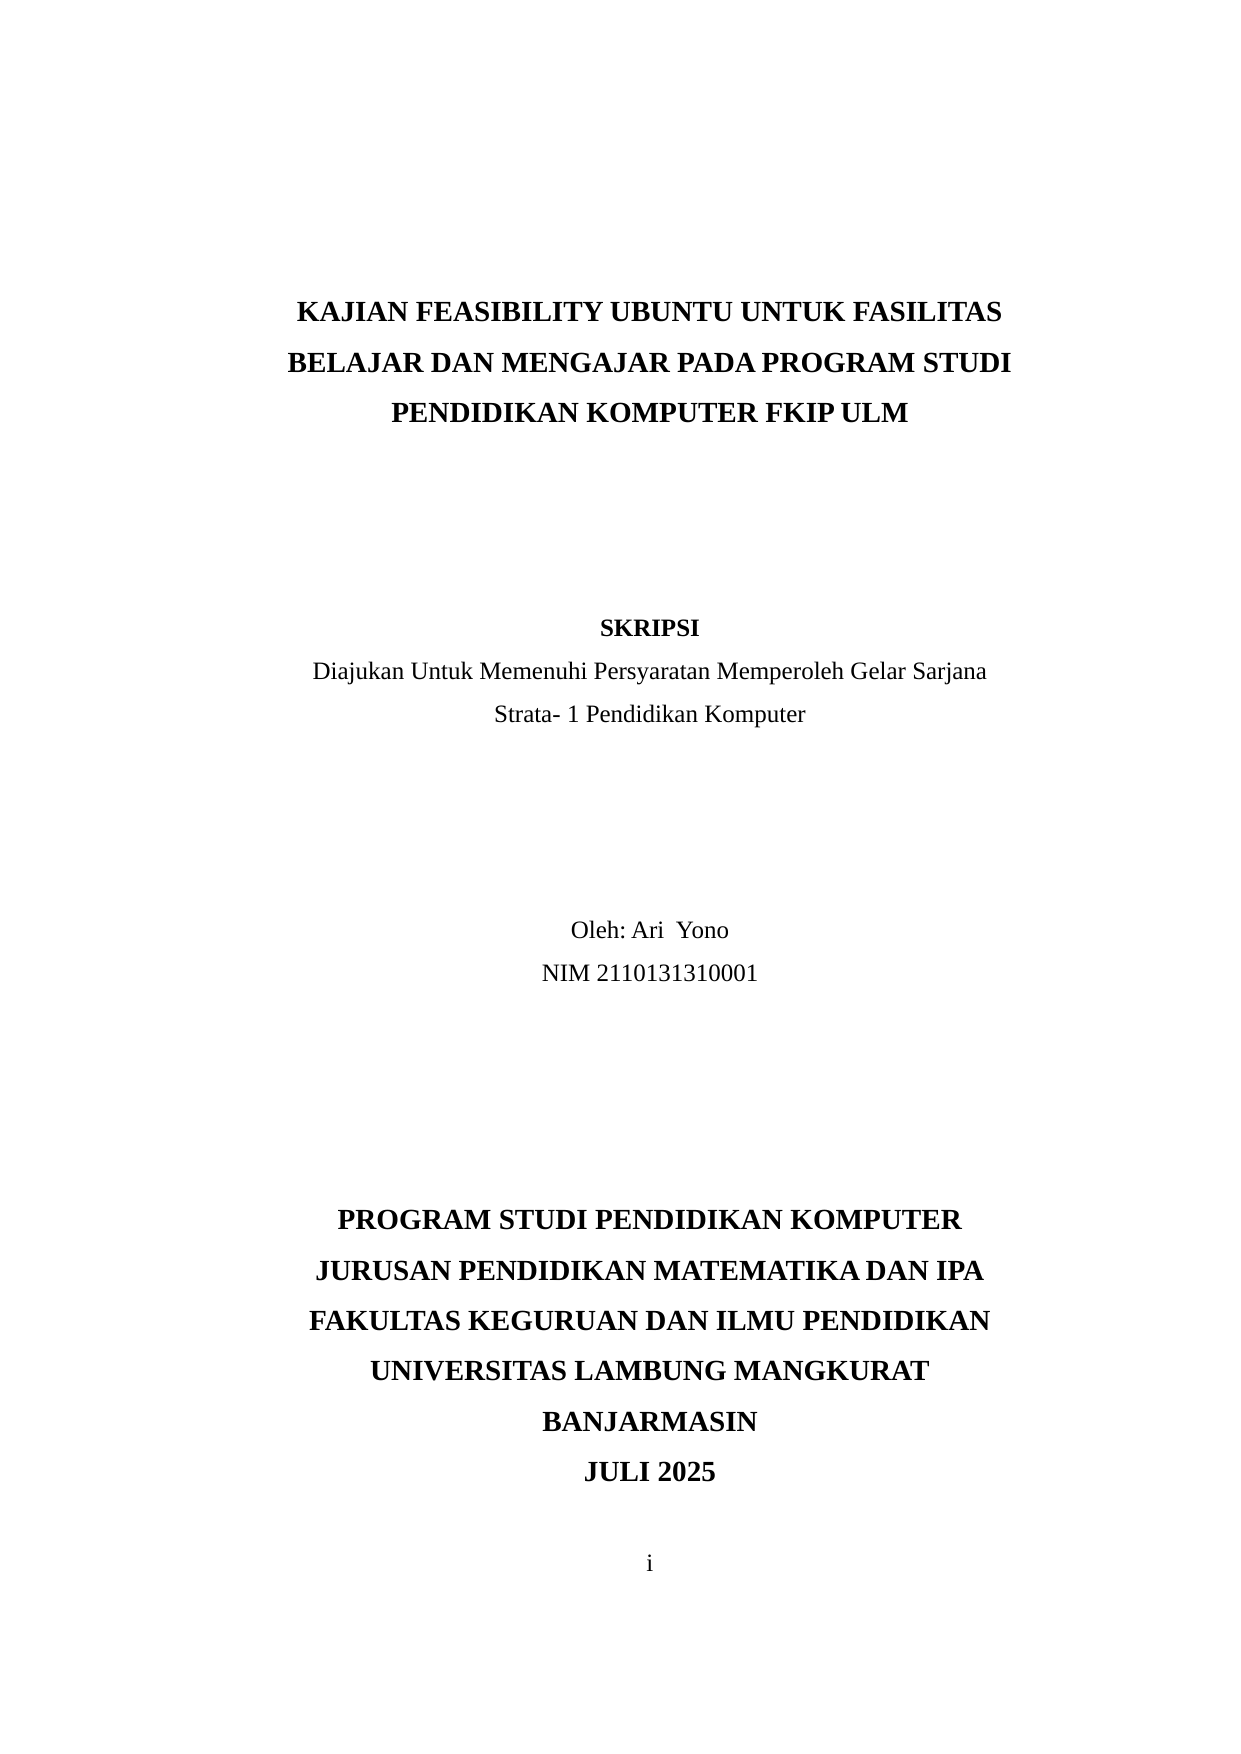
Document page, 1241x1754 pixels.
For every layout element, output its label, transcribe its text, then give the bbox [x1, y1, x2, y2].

text Oleh: Ari Yono [236, 915, 1063, 944]
text KAJIAN FEASIBILITY UBUNTU untuk fasilitas belajar dan mengajar pada PROGRAM STUDI PENDIDIKAN KOMPUTER FKIP ULM [236, 294, 1063, 429]
text PROGRAM STUDI PENDIDIKAN KOMPUTER [236, 1202, 1063, 1236]
text JURUSAN PENDIDIKAN MATEMATIKA DAN IPA [236, 1253, 1063, 1286]
text FAKULTAS KEGURUAN DAN ILMU PENDIDIKAN [236, 1303, 1063, 1337]
text Diajukan Untuk Memenuhi Persyaratan Memperoleh Gelar Sarjana [236, 656, 1063, 685]
text SKRIPSI [236, 613, 1063, 642]
text Strata- 1 Pendidikan Komputer [236, 699, 1063, 728]
text UNIVERSITAS LAMBUNG MANGKURAT [236, 1353, 1063, 1387]
text BANJARMASIN [236, 1404, 1063, 1437]
text NIM 2110131310001 [236, 958, 1063, 987]
text JULI 2025 [236, 1454, 1063, 1488]
